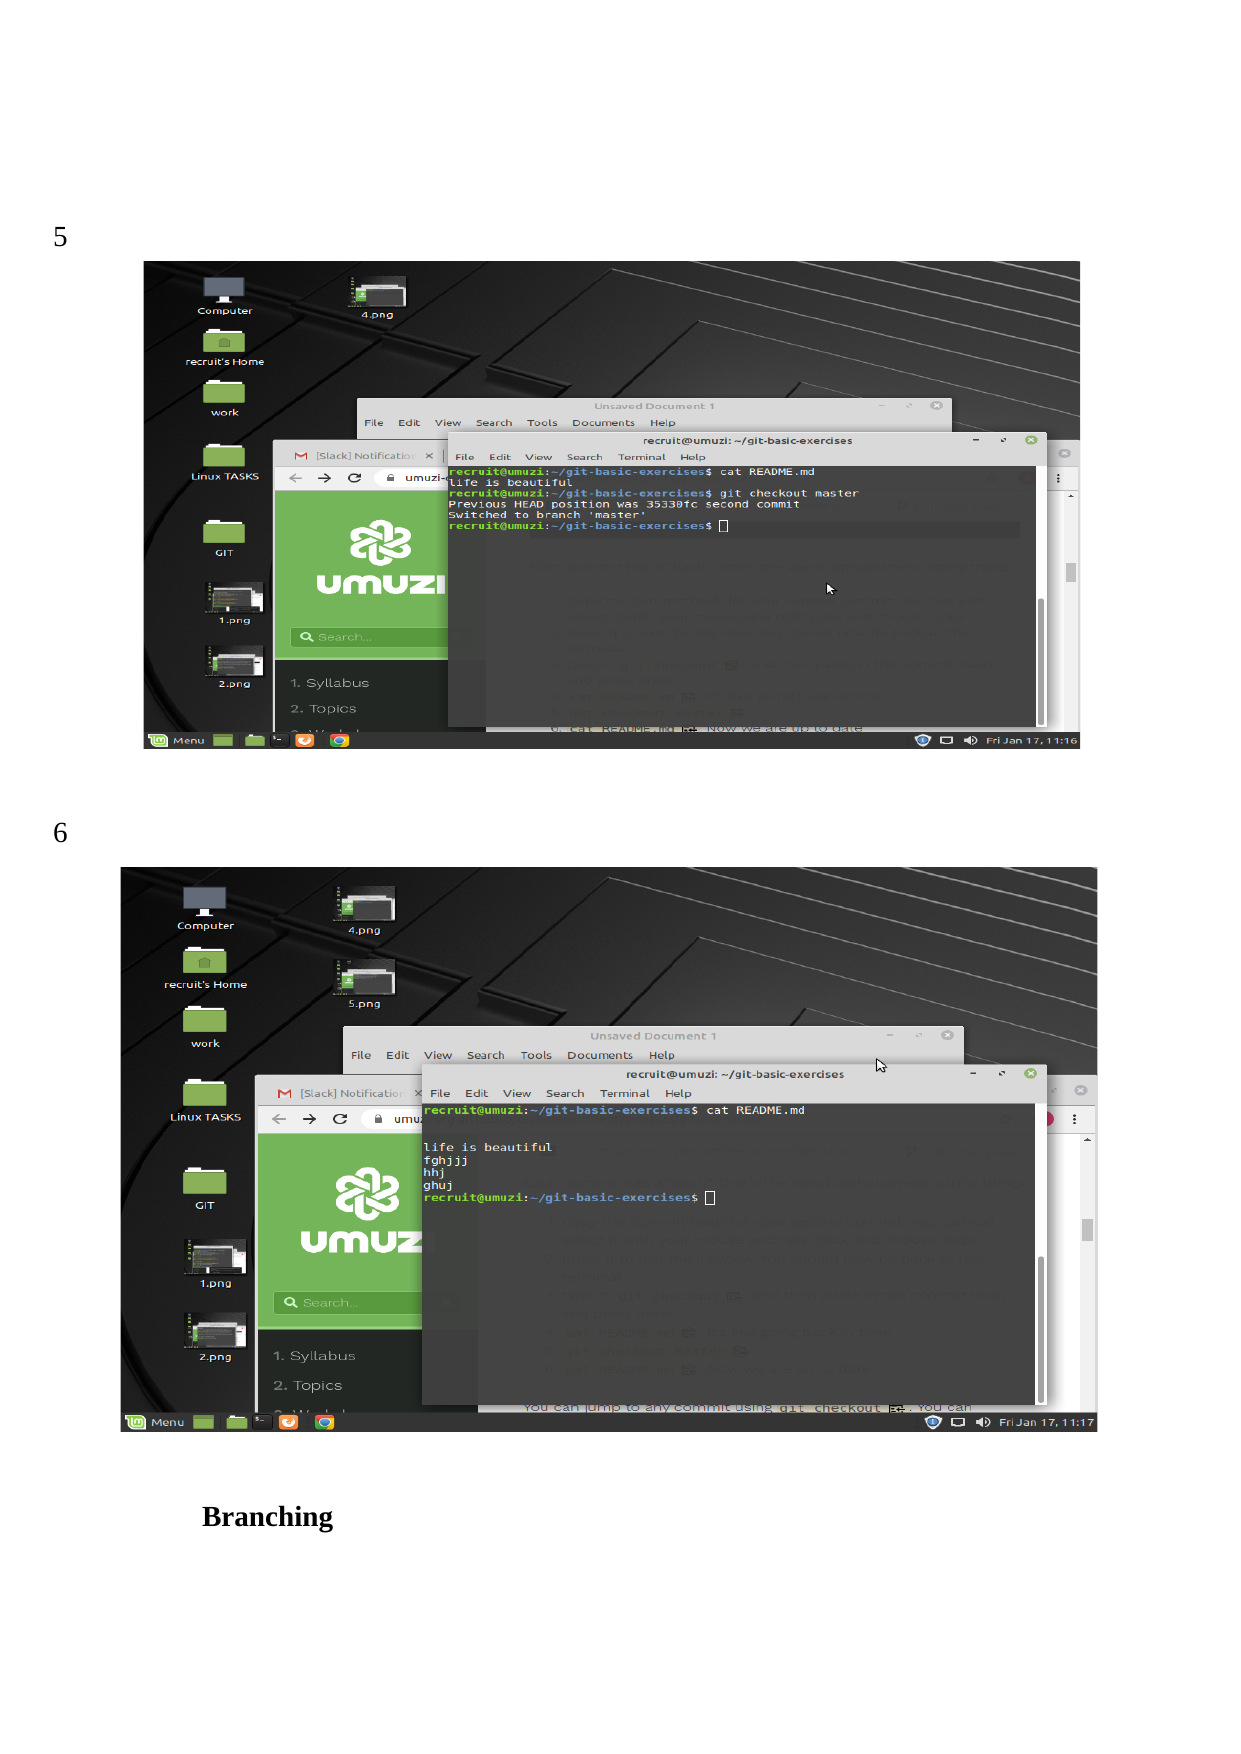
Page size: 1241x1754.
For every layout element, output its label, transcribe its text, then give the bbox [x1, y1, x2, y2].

picture [143, 261, 1080, 749]
text Branching [53, 1499, 1123, 1533]
text 6 [53, 816, 1123, 849]
picture [120, 867, 1098, 1432]
text 5 [53, 219, 1123, 252]
